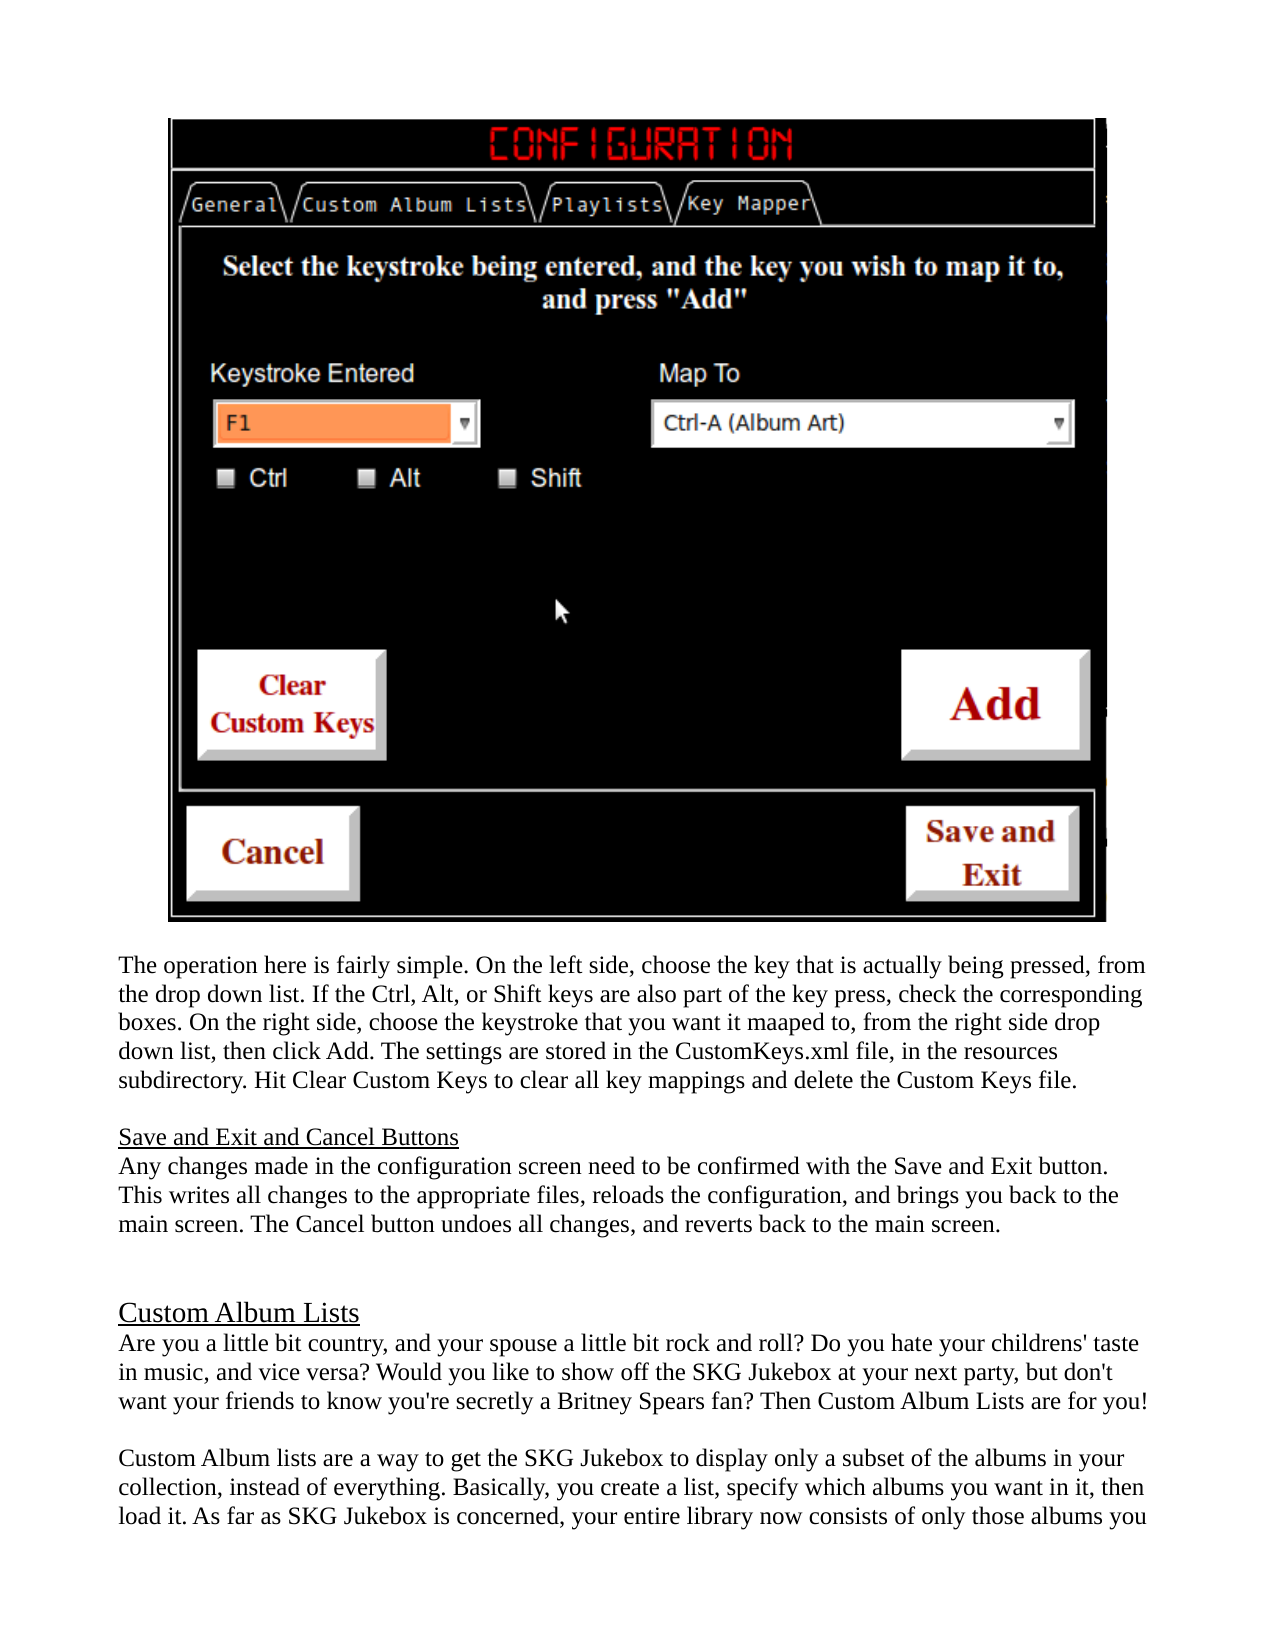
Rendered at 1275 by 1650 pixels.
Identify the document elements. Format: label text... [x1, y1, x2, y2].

text Custom Album Lists [118, 1295, 1157, 1328]
text Are you a little bit country, and your spouse a little bit rock and roll? Do you hate your childrens' taste in music, and vice versa? Would you like to show off the SKG Jukebox at your next party, but don't want your friends to know you're secretly a Britney Spears fan? Then Custom Album Lists are for you! [118, 1328, 1157, 1415]
text Custom Album lists are a way to get the SKG Jukebox to display only a subset of the albums in your collection, instead of everything. Basically, you create a list, specify which albums you want in it, then load it. As far as SKG Jukebox is concerned, your entire library now consists of only those albums you [118, 1443, 1157, 1530]
text Any changes made in the configuration screen need to be confirmed with the Save and Exit button. This writes all changes to the appropriate files, reloads the configuration, and brings you back to the main screen. The Cancel button undoes all changes, and reverts back to the main screen. [118, 1151, 1157, 1237]
text The operation here is fairly simple. On the left side, choose the key that is actually being pressed, from the drop down list. If the Ctrl, Alt, or Shift keys are also part of the key press, check the corresponding boxes. On the right side, choose the keystroke that you want it maaped to, from the right side drop down list, then click Add. The settings are stored in the CustomKeys.xml file, in the resources subdirectory. Hit Clear Custom Keys to clear all key mappings and delete the Custom Keys file. [118, 950, 1157, 1094]
text Save and Exit and Cancel Buttons [118, 1122, 1157, 1151]
picture [168, 118, 1108, 922]
